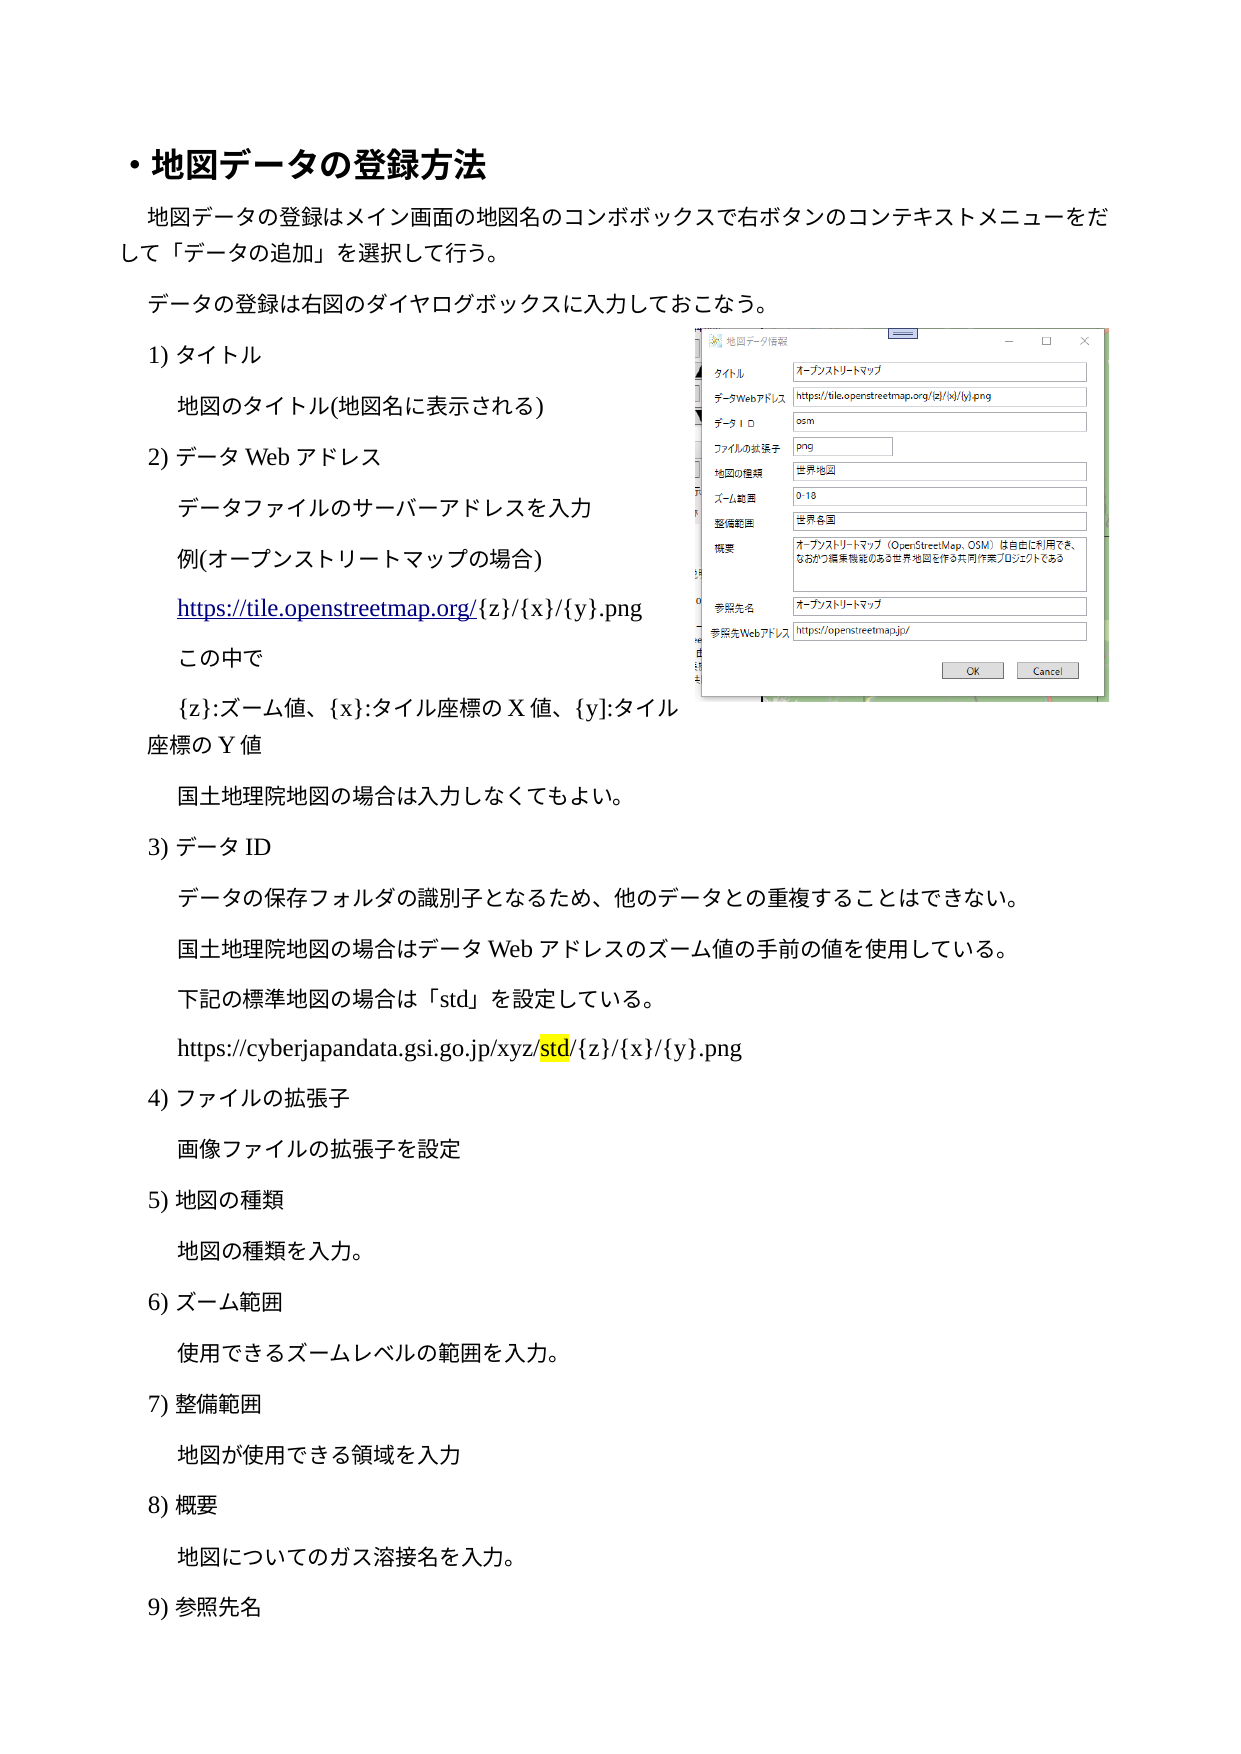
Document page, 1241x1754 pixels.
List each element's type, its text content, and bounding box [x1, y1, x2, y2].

text 3) データID [118, 830, 1122, 861]
text 地図の種類を入力。 [148, 1234, 1122, 1266]
text 国土地理院地図の場合は入力しなくてもよい。 [148, 779, 1122, 810]
text https://tile.openstreetmap.org/{z}/{x}/{y}.png [148, 593, 695, 622]
text 8) 概要 [118, 1488, 1122, 1520]
text 6) ズーム範囲 [118, 1285, 1122, 1316]
text データファイルのサーバーアドレスを入力 [148, 491, 695, 523]
text 地図のタイトル(地図名に表示される) [148, 389, 695, 421]
text {z}:ズーム値、{x}:タイル座標のX値、{y]:タイル座標のY値 [148, 691, 1122, 759]
subtitle ・地図データの登録方法 [118, 139, 1122, 187]
text [1110, 338, 1122, 370]
text [1110, 542, 1122, 574]
text [1110, 389, 1122, 421]
text データの登録は右図のダイヤログボックスに入力しておこなう。 [118, 287, 1122, 319]
text [1110, 491, 1122, 523]
text 地図についてのガス溶接名を入力。 [148, 1539, 1122, 1571]
text 7) 整備範囲 [118, 1387, 1122, 1418]
text 地図が使用できる領域を入力 [148, 1438, 1122, 1469]
picture [695, 328, 1110, 702]
text 使用できるズームレベルの範囲を入力。 [148, 1336, 1122, 1367]
text 5) 地図の種類 [118, 1183, 1122, 1214]
text [1110, 440, 1122, 472]
text 画像ファイルの拡張子を設定 [148, 1132, 1122, 1164]
text 地図データの登録はメイン画面の地図名のコンボボックスで右ボタンのコンテキストメニューをだして「データの追加」を選択して行う。 [118, 200, 1122, 268]
text 例(オープンストリートマップの場合) [148, 542, 695, 574]
text 4) ファイルの拡張子 [118, 1081, 1122, 1113]
text この中で [148, 641, 695, 672]
text https://cyberjapandata.gsi.go.jp/xyz/std/{z}/{x}/{y}.png [148, 1033, 1122, 1062]
text 2) データWebアドレス [118, 440, 695, 472]
text 国土地理院地図の場合はデータWebアドレスのズーム値の手前の値を使用している。 [148, 932, 1122, 963]
text [1110, 641, 1122, 672]
text データの保存フォルダの識別子となるため、他のデータとの重複することはできない。 [148, 881, 1122, 912]
text 1) タイトル [118, 338, 695, 370]
text 下記の標準地図の場合は「std」を設定している。 [148, 982, 1122, 1014]
text 9) 参照先名 [118, 1590, 1122, 1622]
